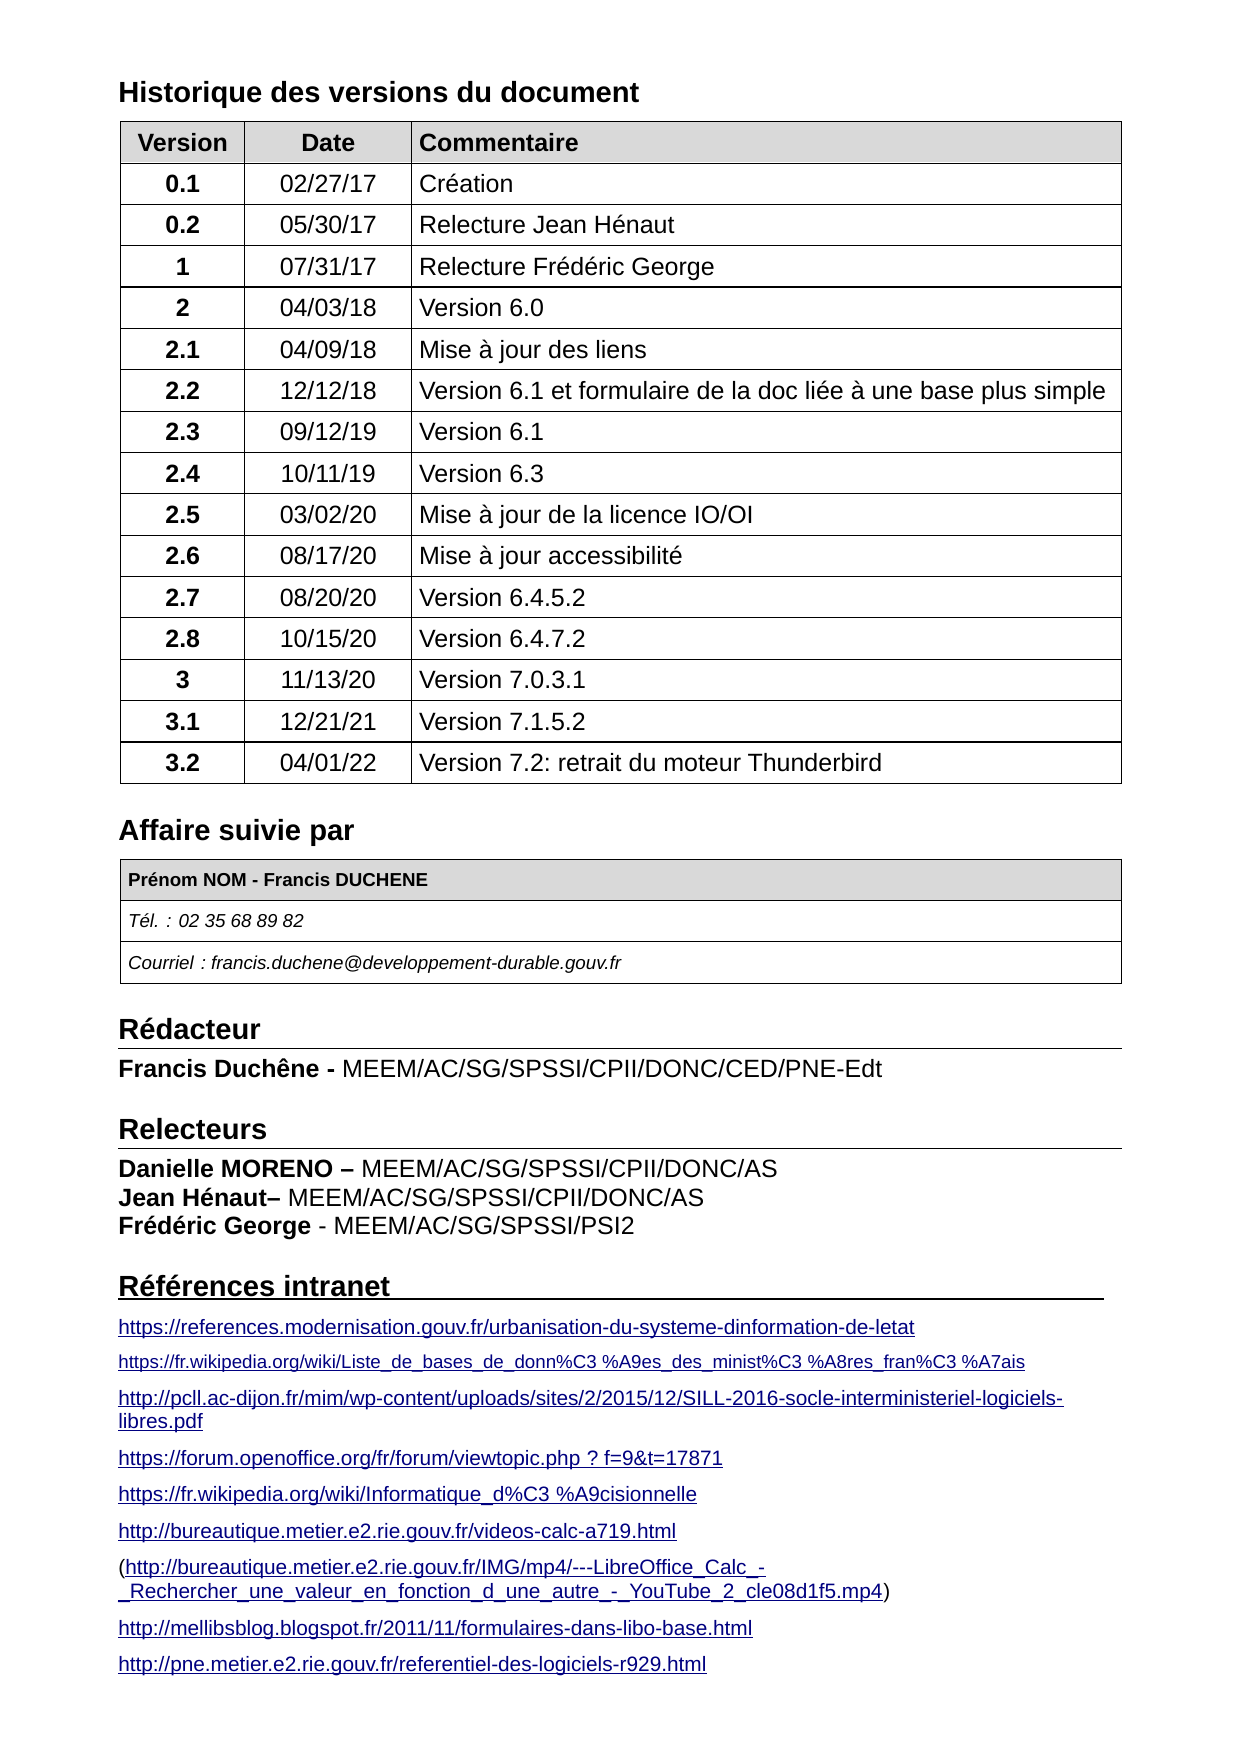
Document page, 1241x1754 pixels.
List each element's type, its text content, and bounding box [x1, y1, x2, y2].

table_cell 21/12/21 [245, 701, 411, 741]
table_cell Courriel : francis.duchene@developpement-durable.gouv.fr [121, 942, 1121, 983]
text Danielle MORENO – MEEM/AC/SG/SPSSI/CPII/DONC/AS [118, 1154, 1122, 1183]
table_cell 2.6 [121, 536, 244, 576]
text Rédacteur [118, 1012, 1122, 1048]
table_cell Version 6.4.5.2 [412, 577, 1121, 617]
table_cell Version 7.0.3.1 [412, 660, 1121, 700]
text Références intranet [118, 1269, 1122, 1302]
table_cell 11/10/19 [245, 453, 411, 493]
list http://pcll.ac-dijon.fr/mim/wp-content/uploads/sites/2/2015/12/SILL-2016-socle-interministeriel-logiciels-libres.pdf [118, 1385, 1122, 1433]
list http://mellibsblog.blogspot.fr/2011/11/formulaires-dans-libo-base.html [118, 1616, 1122, 1639]
table_cell 30/05/17 [245, 205, 411, 245]
table_cell 2.2 [121, 370, 244, 411]
table_cell 2 [121, 288, 244, 328]
text Affaire suivie par [118, 812, 1122, 846]
table_cell Mise à jour des liens [412, 329, 1121, 369]
text Historique des versions du document [118, 75, 1122, 108]
table_cell Version 6.3 [412, 453, 1121, 493]
table_cell 03/04/18 [245, 288, 411, 328]
list http://bureautique.metier.e2.rie.gouv.fr/videos-calc-a719.html [118, 1519, 1122, 1543]
table_cell Version 6.1 et formulaire de la doc liée à une base plus simple [412, 370, 1121, 411]
table_cell 20/08/20 [245, 577, 411, 617]
table_cell Mise à jour accessibilité [412, 536, 1121, 576]
table_cell 2.5 [121, 494, 244, 534]
table_cell 3.1 [121, 701, 244, 741]
table_cell Création [412, 164, 1121, 204]
table_cell 17/08/20 [245, 536, 411, 576]
table_cell 0.1 [121, 164, 244, 204]
table_header Date [245, 122, 411, 162]
table_cell Version 6.4.7.2 [412, 618, 1121, 659]
table_cell Version 7.1.5.2 [412, 701, 1121, 741]
table_cell 15/10/20 [245, 618, 411, 659]
table_cell 3.2 [121, 743, 244, 783]
table_cell 2.3 [121, 412, 244, 452]
table_cell 2.7 [121, 577, 244, 617]
list https://references.modernisation.gouv.fr/urbanisation-du-systeme-dinformation-de-letat [118, 1315, 1122, 1339]
table_cell 13/11/20 [245, 660, 411, 700]
table_header Prénom NOM - Francis DUCHENE [121, 860, 1121, 900]
table_cell 2.8 [121, 618, 244, 659]
table_cell 3 [121, 660, 244, 700]
list http://pne.metier.e2.rie.gouv.fr/referentiel-des-logiciels-r929.html [118, 1652, 1122, 1676]
table_cell Version 6.1 [412, 412, 1121, 452]
table_cell 2.1 [121, 329, 244, 369]
table_cell Version 6.0 [412, 288, 1121, 328]
table_cell 31/07/17 [245, 246, 411, 286]
table_cell Mise à jour de la licence IO/OI [412, 494, 1121, 534]
list https://forum.openoffice.org/fr/forum/viewtopic.php ? f=9&t=17871 [118, 1446, 1122, 1470]
text Jean Hénaut– MEEM/AC/SG/SPSSI/CPII/DONC/AS [118, 1183, 1122, 1211]
table_cell 1 [121, 246, 244, 286]
table_header Version [121, 122, 244, 162]
table_cell Relecture Frédéric George [412, 246, 1121, 286]
table_cell 12/12/18 [245, 370, 411, 411]
text Frédéric George - MEEM/AC/SG/SPSSI/PSI2 [118, 1211, 1122, 1240]
table_cell Version 7.2: retrait du moteur Thunderbird [412, 743, 1121, 783]
table_cell 09/04/18 [245, 329, 411, 369]
table_cell 2.4 [121, 453, 244, 493]
list https://fr.wikipedia.org/wiki/Informatique_d%C3 %A9cisionnelle [118, 1482, 1122, 1506]
table_cell 27/02/17 [245, 164, 411, 204]
table_header Commentaire [412, 122, 1121, 162]
text Relecteurs [118, 1112, 1122, 1148]
table_cell Tél. : 02 35 68 89 82 [121, 901, 1121, 941]
table_cell 12/09/19 [245, 412, 411, 452]
list (http://bureautique.metier.e2.rie.gouv.fr/IMG/mp4/---LibreOffice_Calc_-_Rechercher_une_valeur_en_fonction_d_une_autre_-_YouTube_2_cle08d1f5.mp4) [118, 1555, 1122, 1603]
table_cell Relecture Jean Hénaut [412, 205, 1121, 245]
table_cell 01/04/22 [245, 743, 411, 783]
table_cell 0.2 [121, 205, 244, 245]
list https://fr.wikipedia.org/wiki/Liste_de_bases_de_donn%C3 %A9es_des_minist%C3 %A8res_fran%C3 %A7ais [118, 1351, 1122, 1373]
text Francis Duchêne - MEEM/AC/SG/SPSSI/CPII/DONC/CED/PNE-Edt [118, 1054, 1122, 1083]
table_cell 02/03/20 [245, 494, 411, 534]
